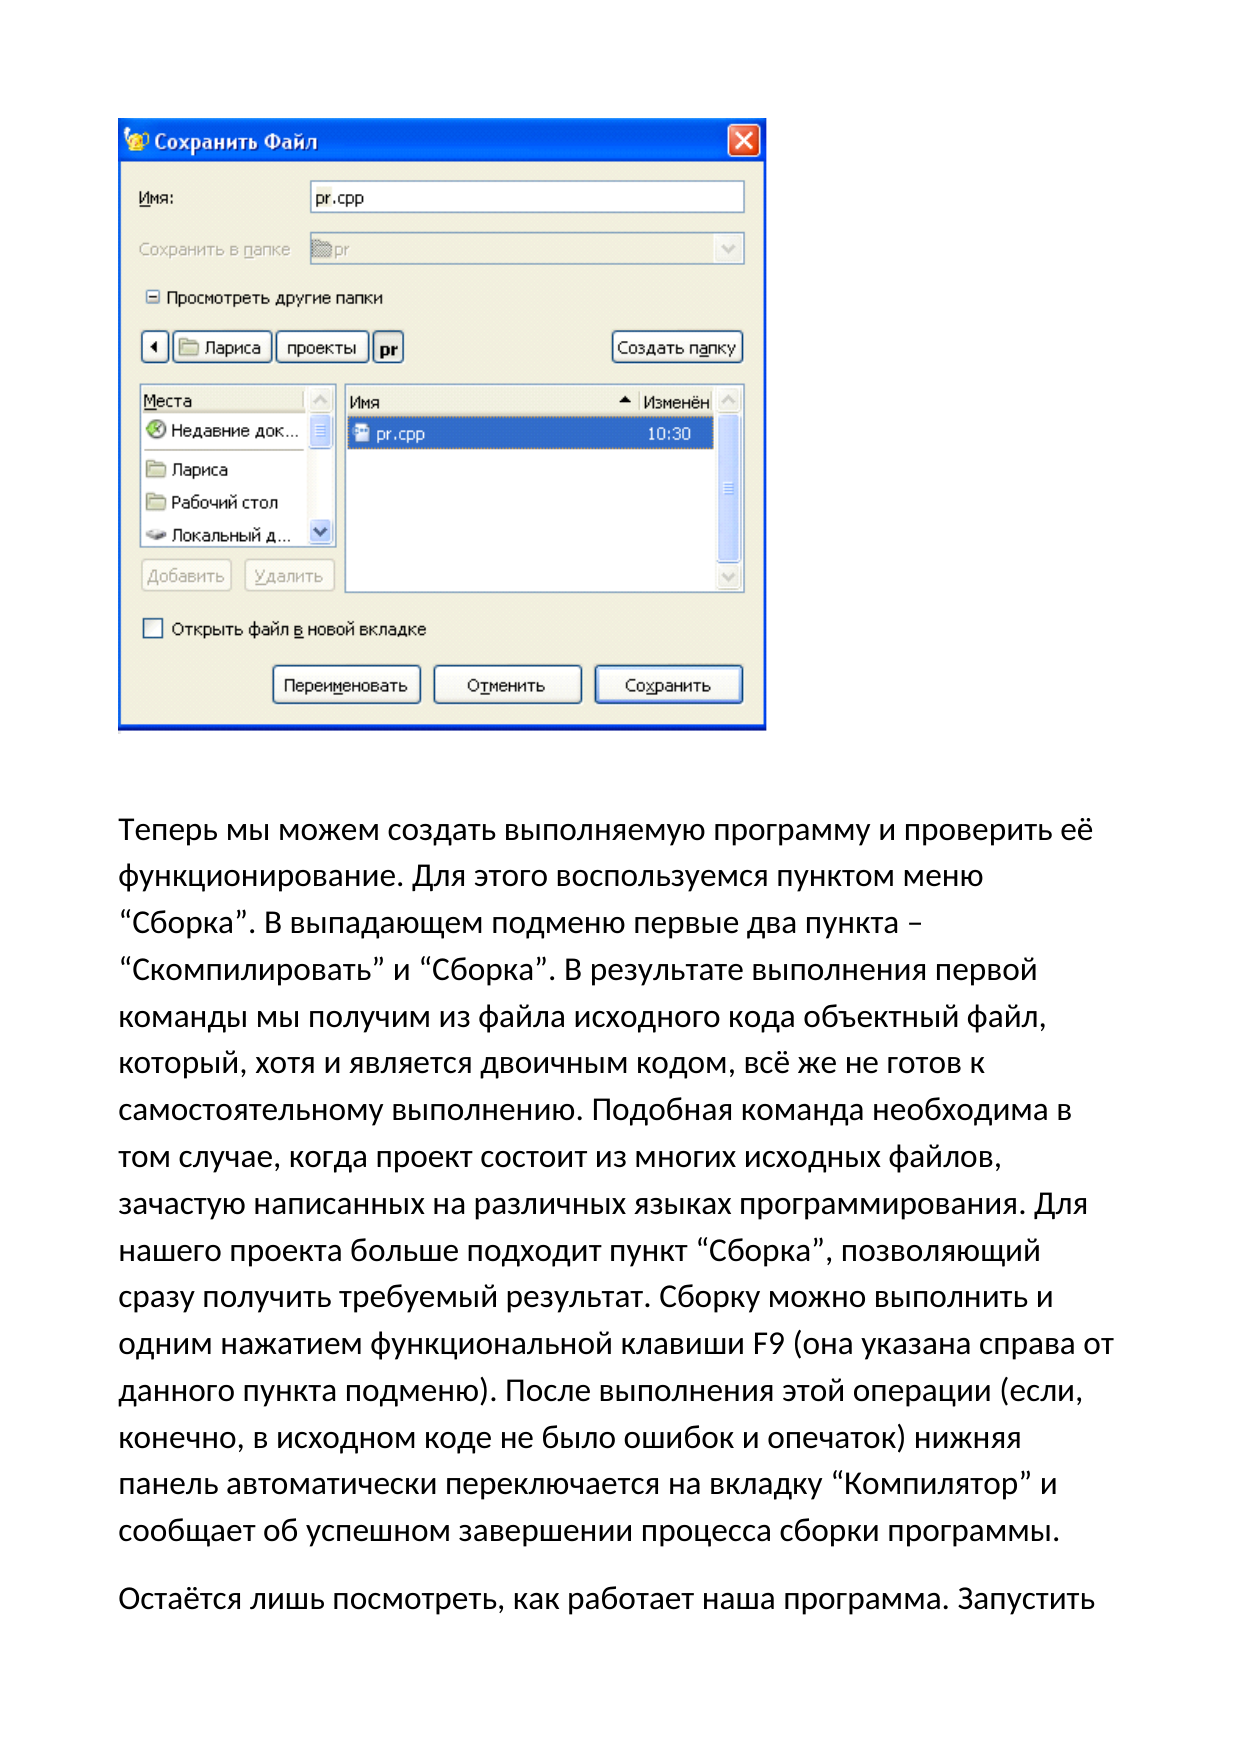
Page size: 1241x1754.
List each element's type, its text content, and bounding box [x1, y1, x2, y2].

text Теперь мы можем создать выполняемую программу и проверить её функционирование. Для этого воспользуемся пунктом меню “Сборка”. В выпадающем подменю первые два пункта – “Скомпилировать” и “Сборка”. В результате выполнения первой команды мы получим из файла исходного кода объектный файл, который, хотя и является двоичным кодом, всё же не готов к самостоятельному выполнению. Подобная команда необходима в том случае, когда проект состоит из многих исходных файлов, зачастую написанных на различных языках программирования. Для нашего проекта больше подходит пункт “Сборка”, позволяющий сразу получить требуемый результат. Сборку можно выполнить и одним нажатием функциональной клавиши F9 (она указана справа от данного пункта подменю). После выполнения этой операции (если, конечно, в исходном коде не было ошибок и опечаток) нижняя панель автоматически переключается на вкладку “Компилятор” и сообщает об успешном завершении процесса сборки программы. [118, 808, 1122, 1550]
text Остаётся лишь посмотреть, как работает наша программа. Запустить [118, 1577, 1122, 1617]
